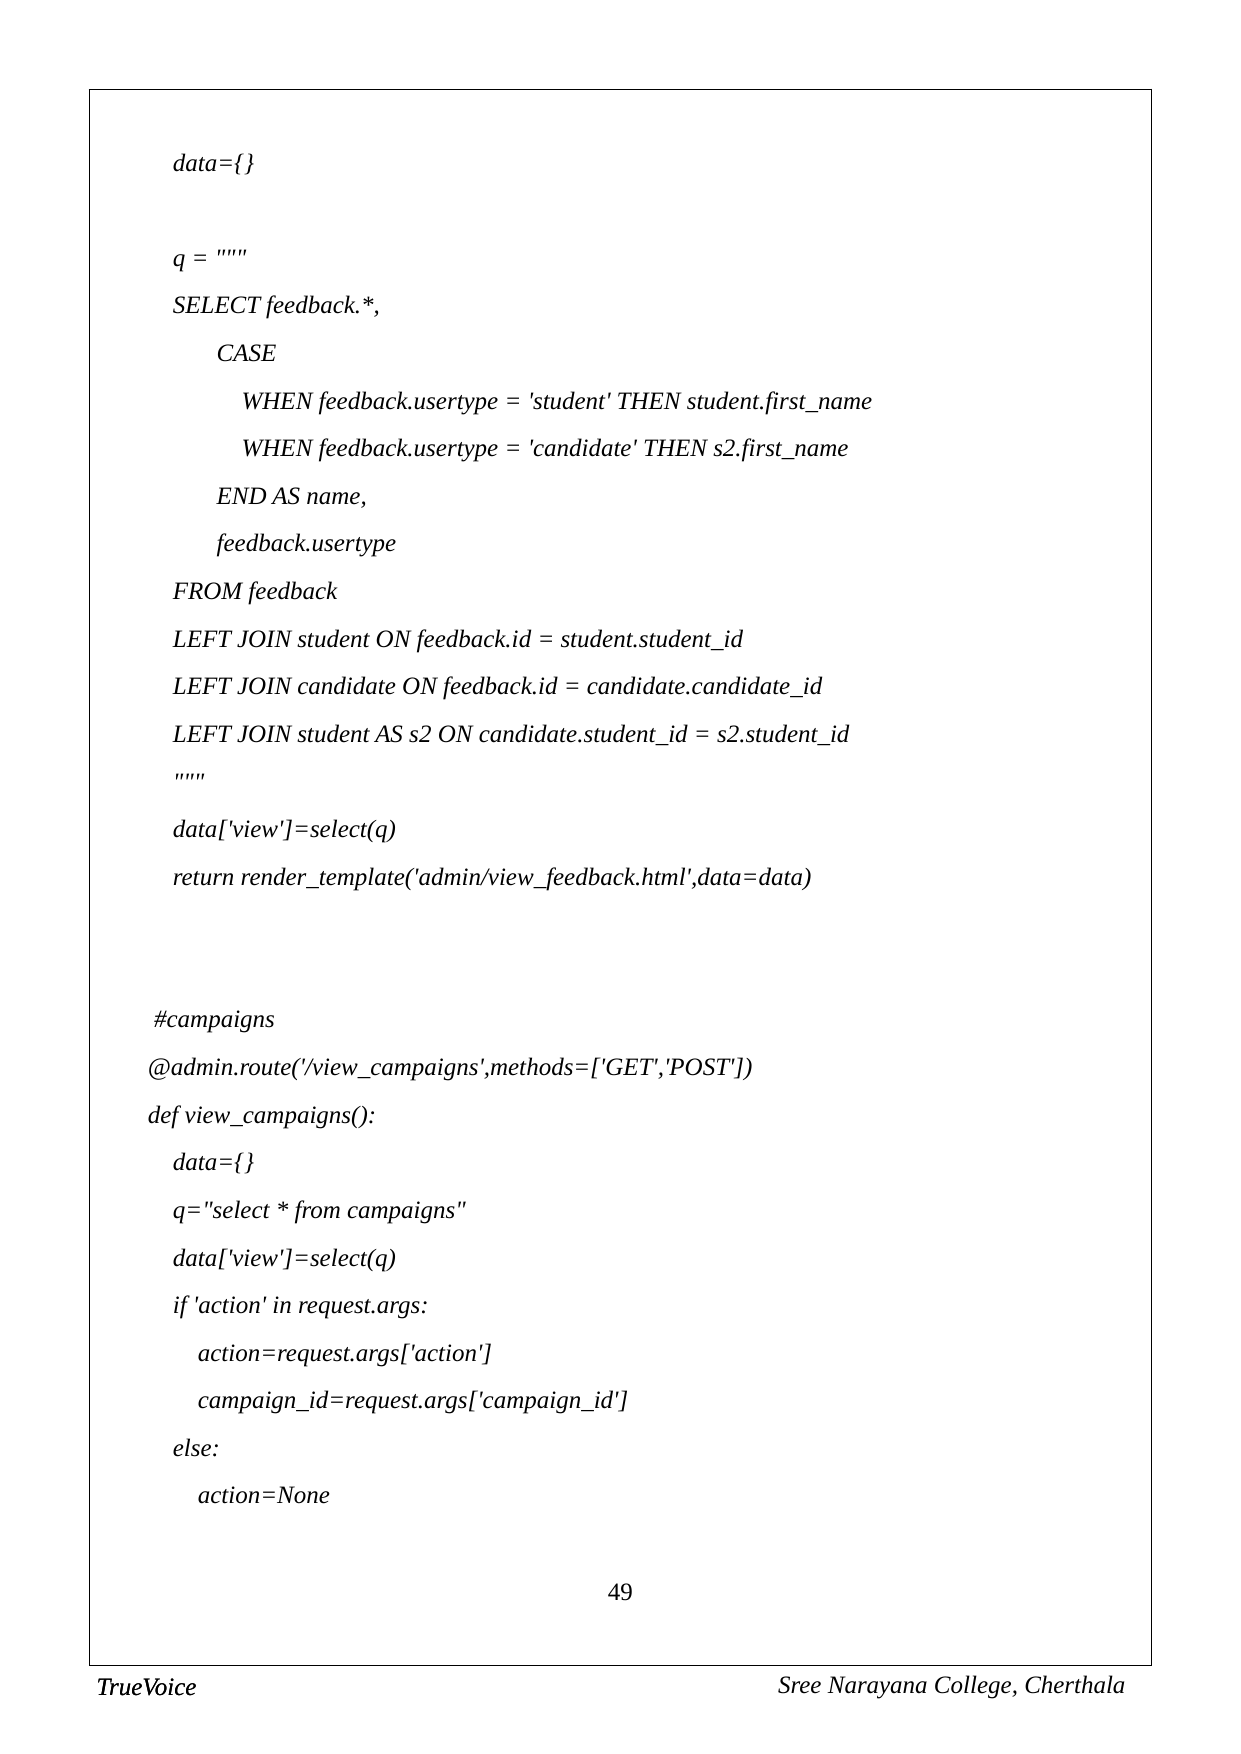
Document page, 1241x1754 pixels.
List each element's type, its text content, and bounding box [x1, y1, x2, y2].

text WHEN feedback.usertype = 'candidate' THEN s2.first_name [148, 433, 1092, 462]
text data['view']=select(q) [148, 814, 1092, 843]
text """ [148, 767, 1092, 795]
text def view_campaigns(): [148, 1100, 1092, 1128]
text END AS name, [148, 481, 1092, 510]
text feedback.usertype [148, 528, 1092, 557]
text LEFT JOIN student ON feedback.id = student.student_id [148, 624, 1092, 652]
text action=None [148, 1481, 1092, 1509]
text if 'action' in request.args: [148, 1290, 1092, 1319]
text #campaigns [148, 1004, 1092, 1033]
text SELECT feedback.*, [148, 291, 1092, 319]
text @admin.route('/view_campaigns',methods=['GET','POST']) [148, 1052, 1092, 1081]
text campaign_id=request.args['campaign_id'] [148, 1385, 1092, 1414]
text data={} [148, 148, 1092, 176]
text data['view']=select(q) [148, 1243, 1092, 1271]
text LEFT JOIN student AS s2 ON candidate.student_id = s2.student_id [148, 719, 1092, 748]
text q = """ [148, 243, 1092, 272]
text CASE [148, 338, 1092, 367]
text else: [148, 1433, 1092, 1462]
text action=request.args['action'] [148, 1338, 1092, 1367]
text FROM feedback [148, 576, 1092, 605]
text LEFT JOIN candidate ON feedback.id = candidate.candidate_id [148, 671, 1092, 700]
text WHEN feedback.usertype = 'student' THEN student.first_name [148, 386, 1092, 414]
text data={} [148, 1147, 1092, 1176]
text return render_template('admin/view_feedback.html',data=data) [148, 862, 1092, 891]
text q="select * from campaigns" [148, 1195, 1092, 1224]
